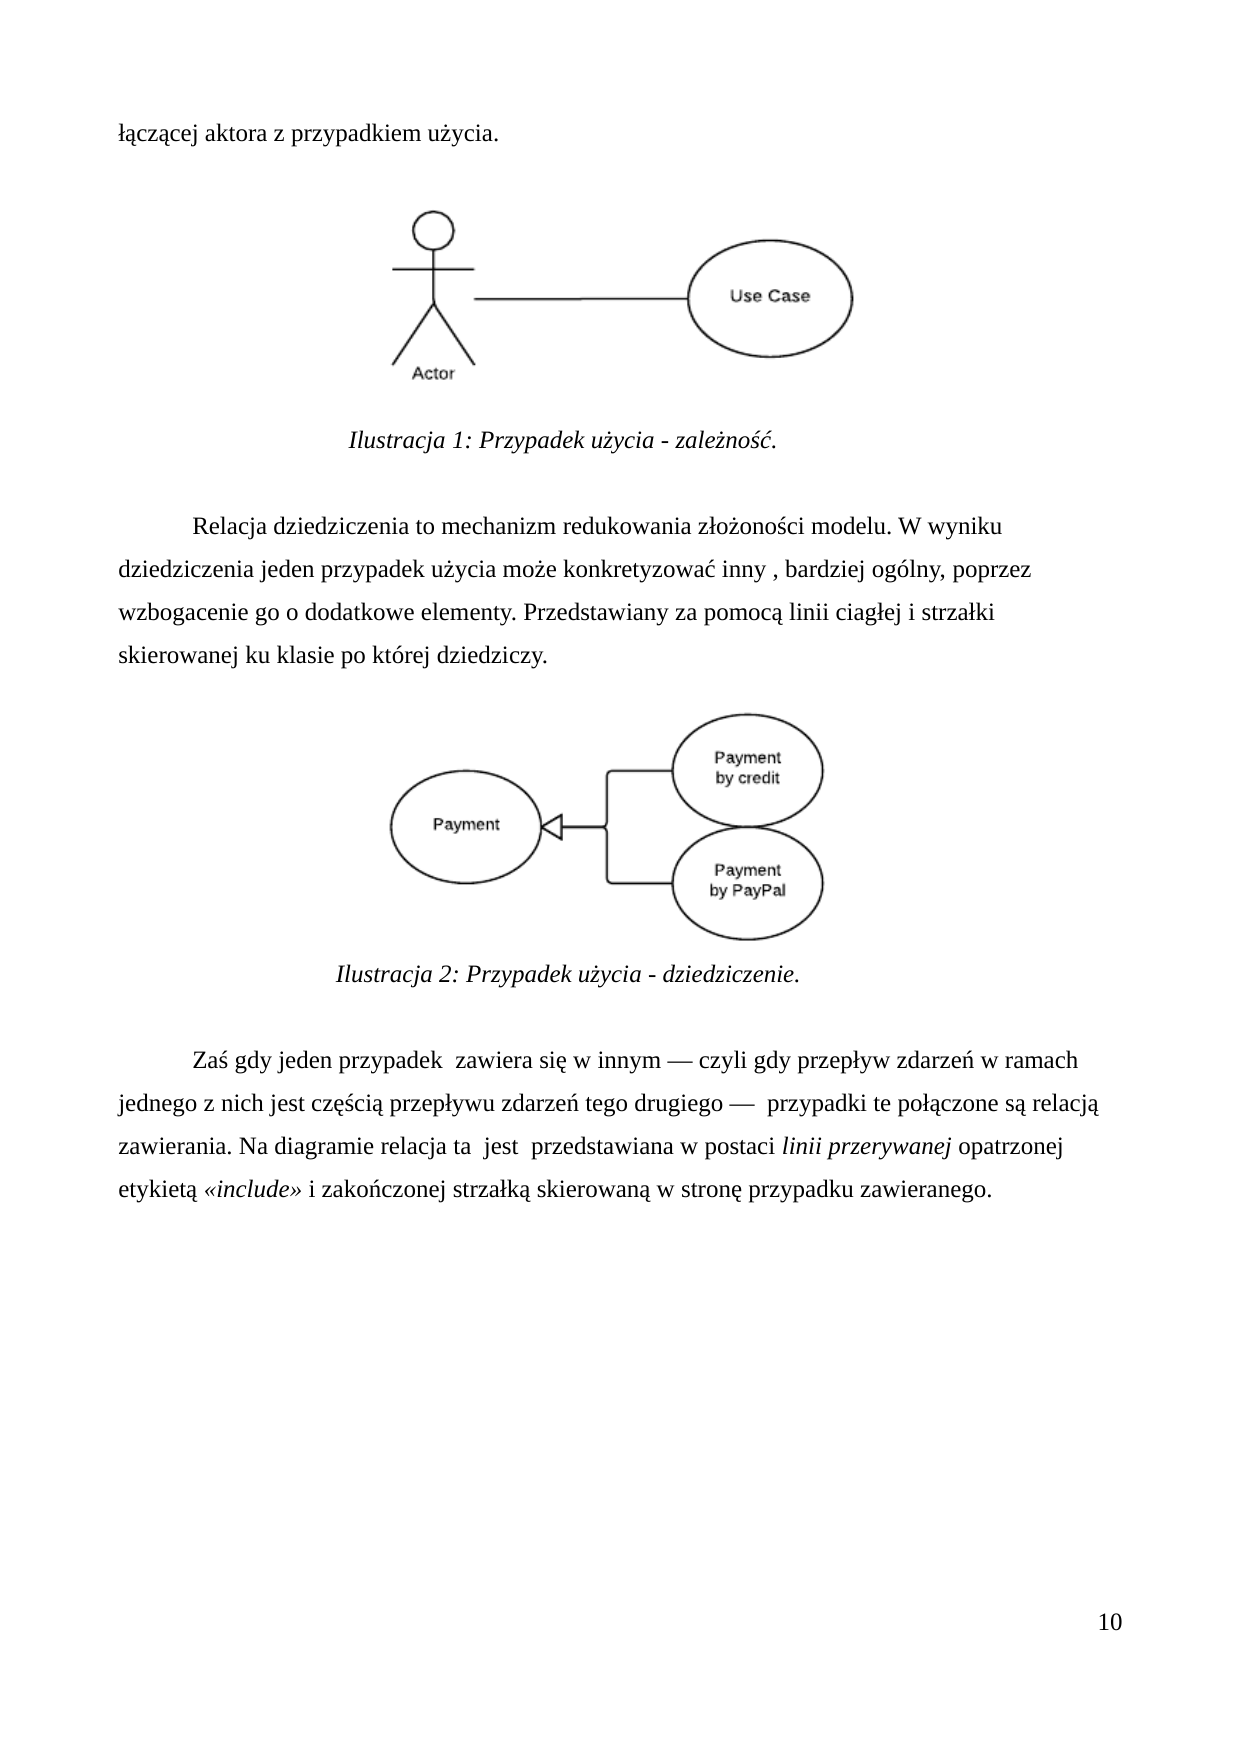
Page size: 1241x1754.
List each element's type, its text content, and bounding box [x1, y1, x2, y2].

picture [335, 696, 905, 959]
text łączącej aktora z przypadkiem użycia. [118, 118, 1122, 147]
picture [348, 173, 892, 425]
text dziedziczenia jeden przypadek użycia może konkretyzować inny , bardziej ogólny, poprzez wzbogacenie go o dodatkowe elementy. Przedstawiany za pomocą linii ciagłej i strzałki skierowanej ku klasie po której dziedziczy. [118, 554, 1122, 669]
text Ilustracja 1: Przypadek użycia - zależność. [348, 425, 892, 454]
text Relacja dziedziczenia to mechanizm redukowania złożoności modelu. W wyniku [118, 511, 1122, 540]
text Zaś gdy jeden przypadek zawiera się w innym — czyli gdy przepływ zdarzeń w ramach jednego z nich jest częścią przepływu zdarzeń tego drugiego — przypadki te połączone są relacją zawierania. Na diagramie relacja ta jest przedstawiana w postaci linii przerywanej opatrzonej etykietą «include» i zakończonej strzałką skierowaną w stronę przypadku zawieranego. [118, 1045, 1122, 1203]
text Ilustracja 2: Przypadek użycia - dziedziczenie. [336, 959, 905, 988]
